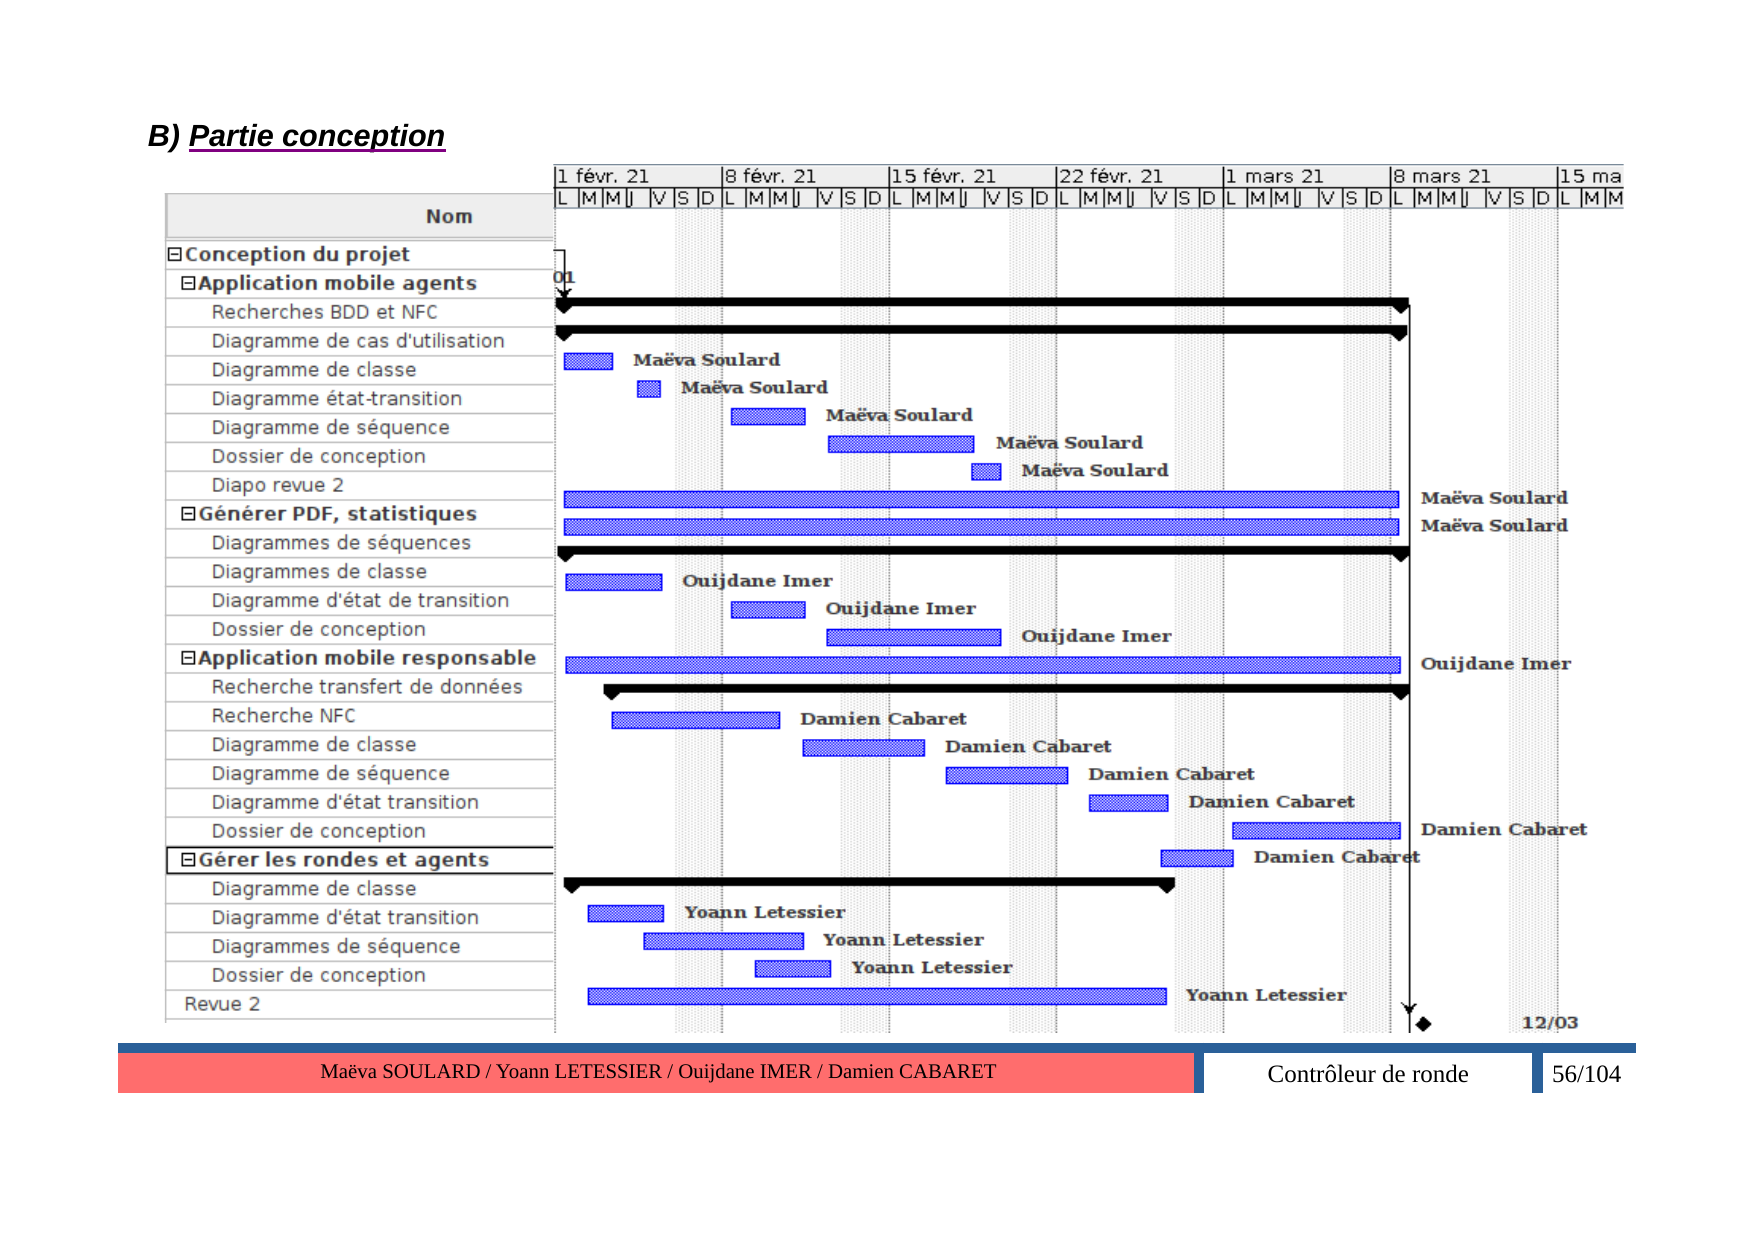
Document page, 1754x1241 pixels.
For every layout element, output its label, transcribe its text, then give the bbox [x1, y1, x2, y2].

picture [164, 193, 217, 1023]
picture [553, 164, 1624, 1033]
subtitle Partie conception [118, 118, 1636, 153]
